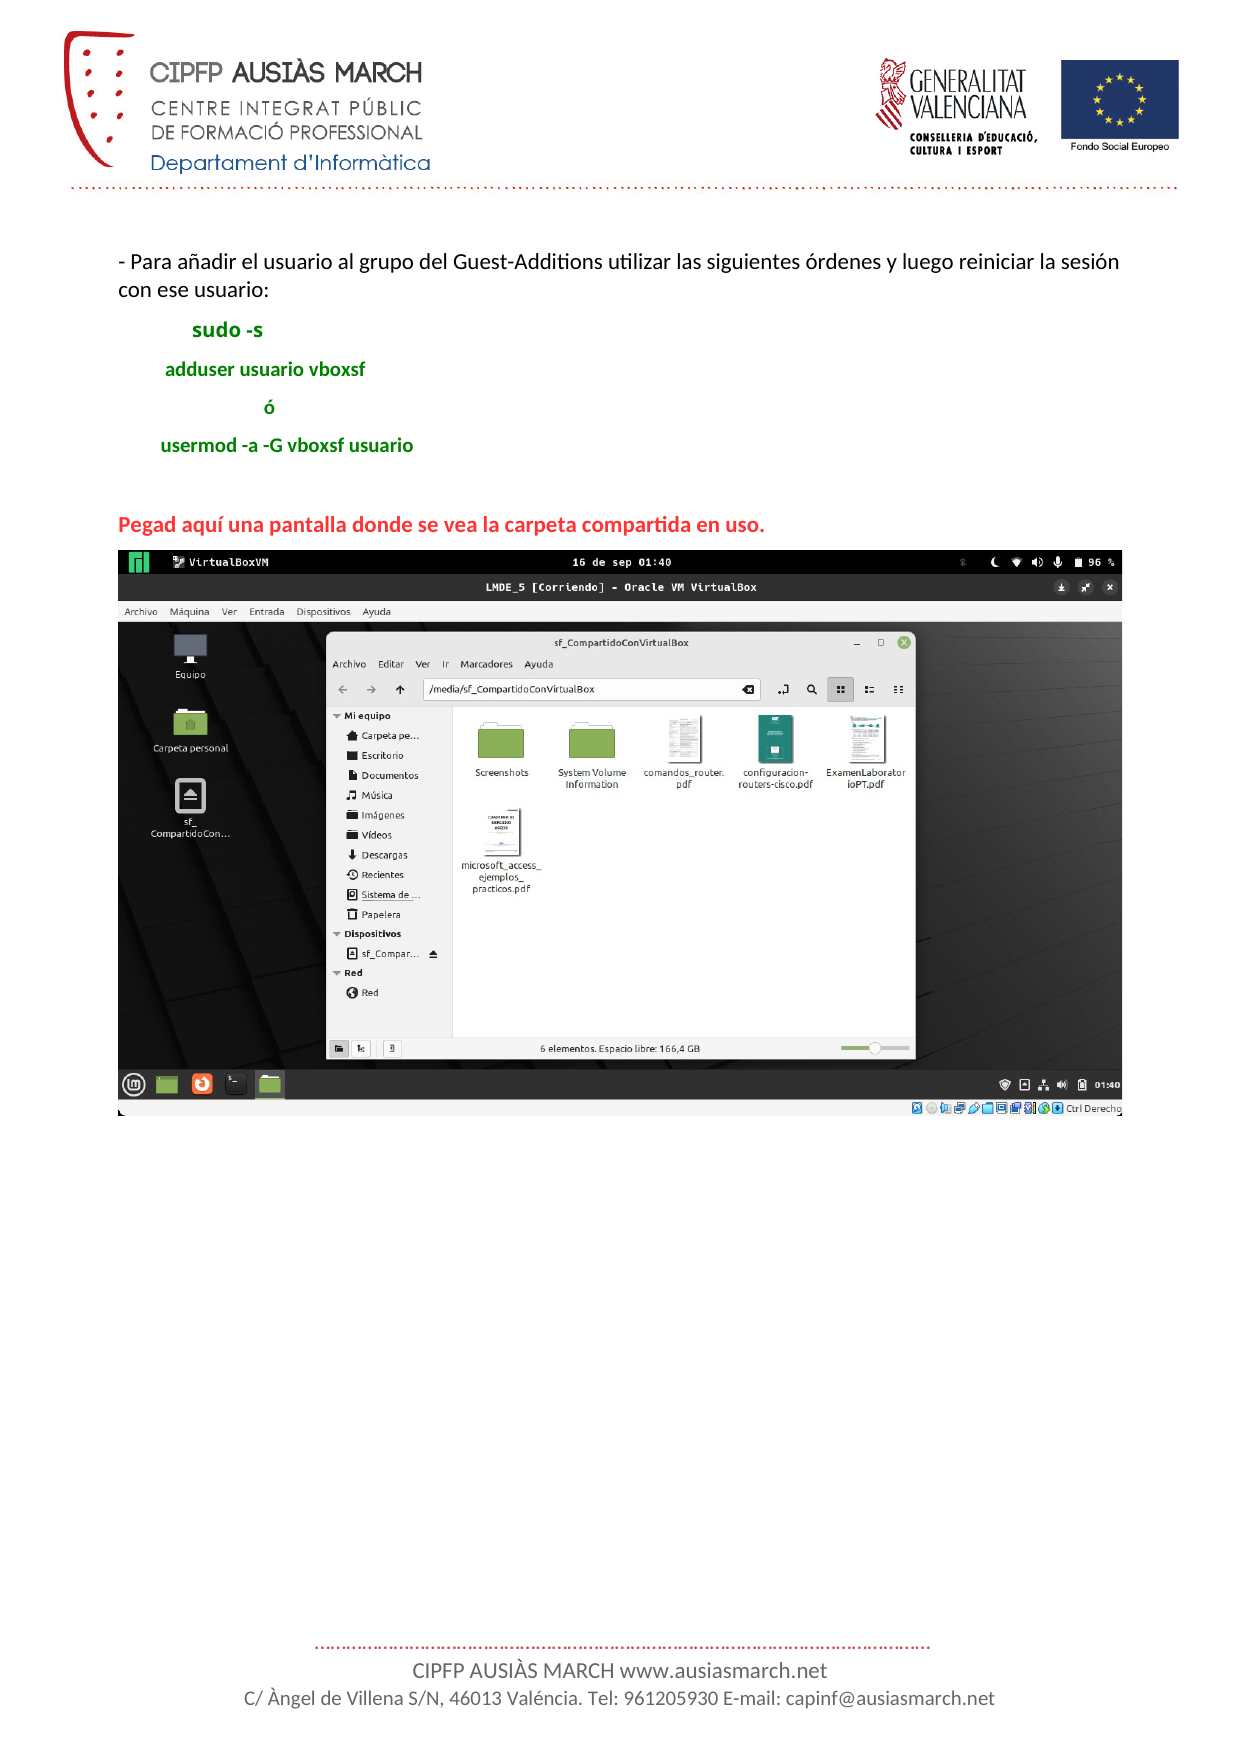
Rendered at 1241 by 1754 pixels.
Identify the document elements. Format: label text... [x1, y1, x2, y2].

text Pegad aquí una pantalla donde se vea la carpeta compartida en uso. [118, 510, 1122, 538]
picture [57, 25, 1185, 194]
text usermod -a -G vboxsf usuario [118, 432, 1122, 457]
text adduser usuario vboxsf [118, 356, 1122, 381]
text - Para añadir el usuario al grupo del Guest-Additions utilizar las siguientes órdenes y luego reiniciar la sesión con ese usuario: [118, 247, 1122, 303]
picture [118, 550, 1123, 1116]
text ó [118, 394, 1122, 419]
text sudo -s [118, 316, 1122, 343]
